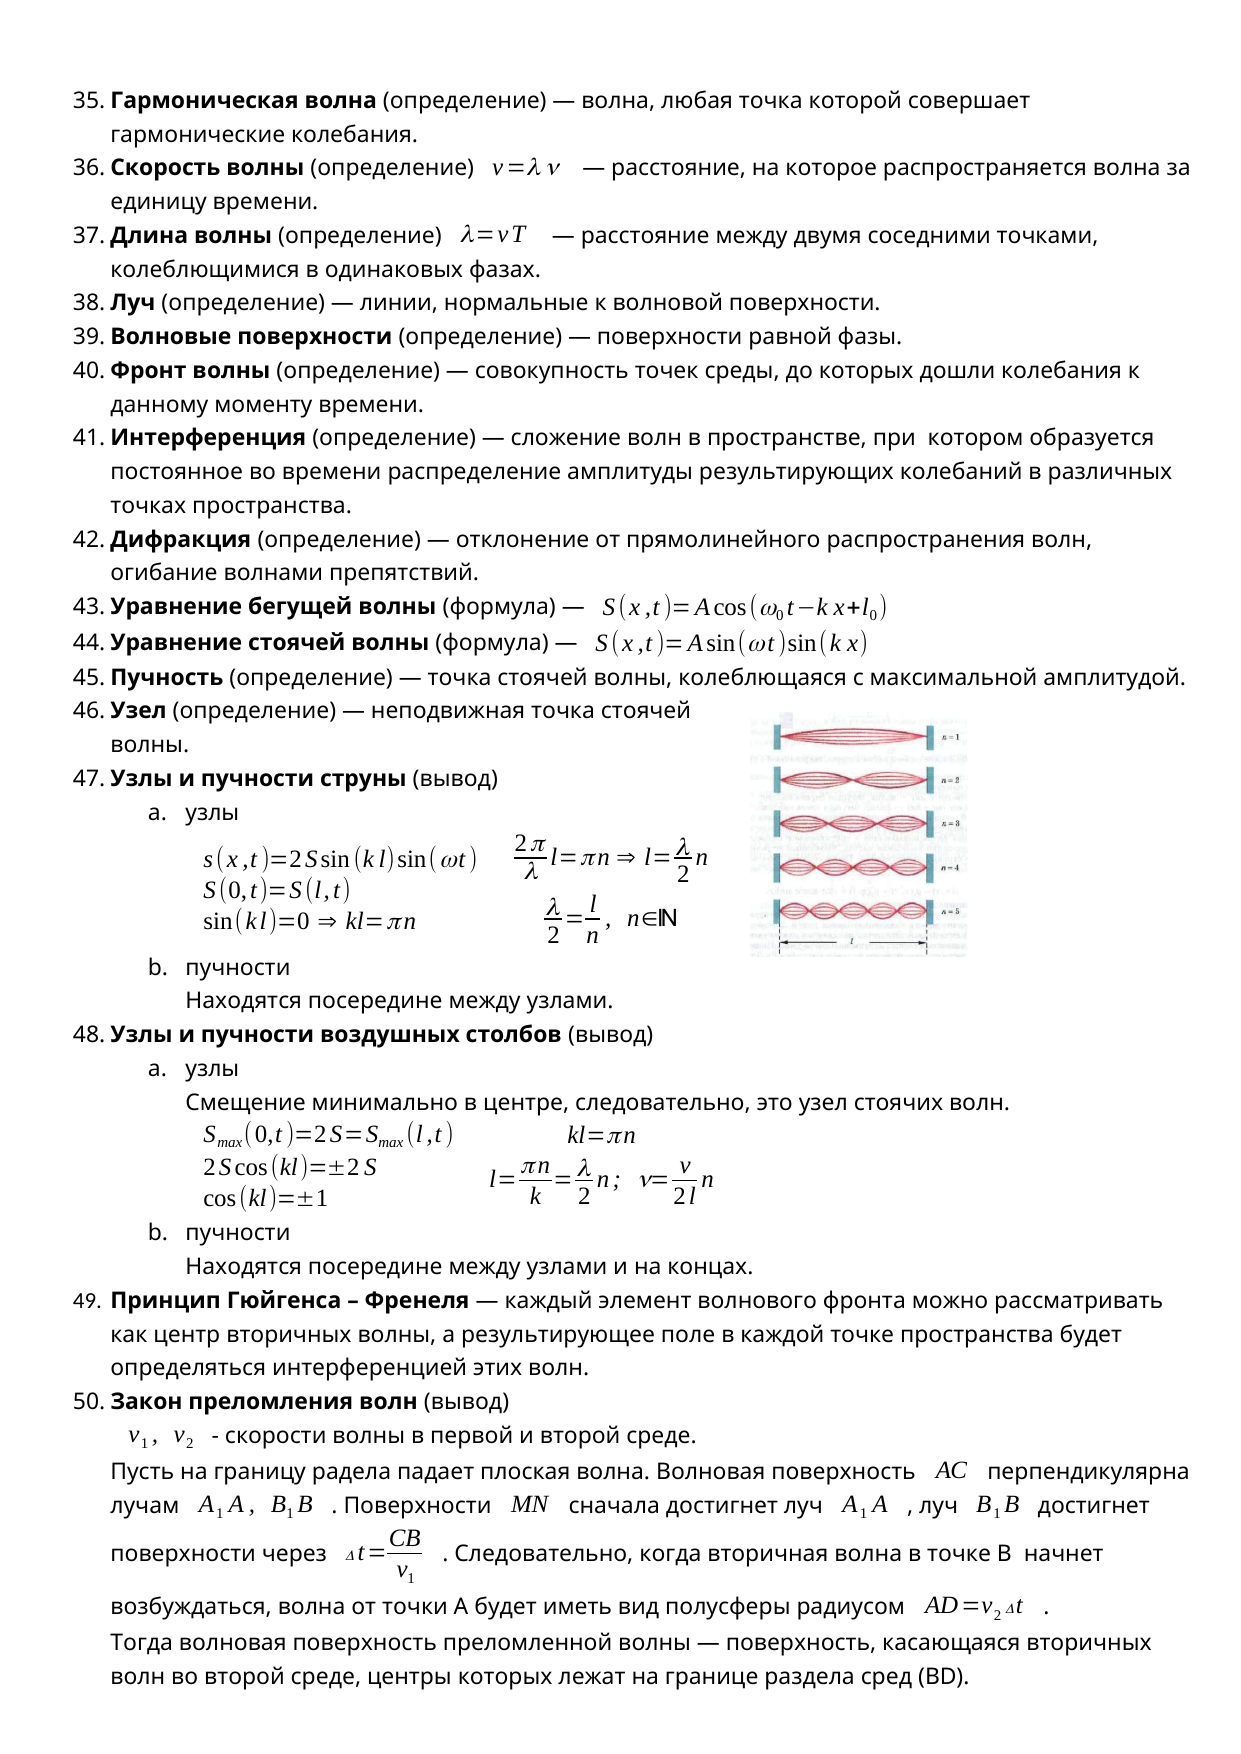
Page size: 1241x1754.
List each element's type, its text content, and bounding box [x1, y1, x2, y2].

list Луч (определение) — линии, нормальные к волновой поверхности. [73, 286, 1192, 318]
list Тогда волновая поверхность преломленной волны — поверхность, касающаяся вторичных волн во второй среде, центры которых лежат на границе раздела сред (BD). [73, 1626, 1192, 1691]
list Длина волны (определение) — расстояние между двумя соседними точками, колеблющимися в одинаковых фазах. [73, 219, 1192, 284]
list Уравнение стоячей волны (формула) — [73, 626, 1192, 658]
list пучности [148, 951, 1192, 982]
picture [773, 717, 884, 957]
list Узлы и пучности струны (вывод) [73, 762, 773, 793]
list Скорость волны (определение) — расстояние, на которое распространяется волна за единицу времени. [73, 151, 1192, 216]
list Фронт волны (определение) — совокупность точек среды, до которых дошли колебания к данному моменту времени. [73, 354, 1192, 419]
list Гармоническая волна (определение) — волна, любая точка которой совершает гармонические колебания. [73, 84, 1192, 149]
list пучности [148, 1216, 1192, 1247]
list Принцип Гюйгенса – Френеля — каждый элемент волнового фронта можно рассматривать как центр вторичных волны, а результирующее поле в каждой точке пространства будет определяться интерференцией этих волн. [73, 1284, 1192, 1382]
list Находятся посередине между узлами и на концах. [148, 1250, 1192, 1281]
list Дифракция (определение) — отклонение от прямолинейного распространения волн, огибание волнами препятствий. [73, 523, 1192, 588]
list [884, 795, 1192, 827]
list Смещение минимально в центре, следовательно, это узел стоячих волн. [148, 1086, 1192, 1117]
list Пусть на границу радела падает плоская волна. Волновая поверхностьперпендикулярна лучам. Поверхностисначала достигнет луч, лучдостигнет поверхности через. Следовательно, когда вторичная волна в точке В начнет возбуждаться, волна от точки А будет иметь вид полусферы радиусом. [73, 1455, 1192, 1623]
list Закон преломления волн (вывод) [73, 1385, 1192, 1416]
list Уравнение бегущей волны (формула) — [73, 590, 1192, 624]
list Пучность (определение) — точка стоячей волны, колеблющаяся с максимальной амплитудой. [73, 660, 1192, 692]
list [884, 762, 1192, 793]
list узлы [148, 1052, 1192, 1083]
list Волновые поверхности (определение) — поверхности равной фазы. [73, 320, 1192, 351]
list Узлы и пучности воздушных столбов (вывод) [73, 1018, 1192, 1049]
list узлы [148, 795, 773, 827]
list Узел (определение) — неподвижная точка стоячей волны. [73, 694, 1192, 759]
list Интерференция (определение) — сложение волн в пространстве, при котором образуется постоянное во времени распределение амплитуды результирующих колебаний в различных точках пространства. [73, 421, 1192, 520]
list - скорости волны в первой и второй среде. [73, 1419, 1192, 1452]
list Находятся посередине между узлами. [148, 984, 1192, 1016]
